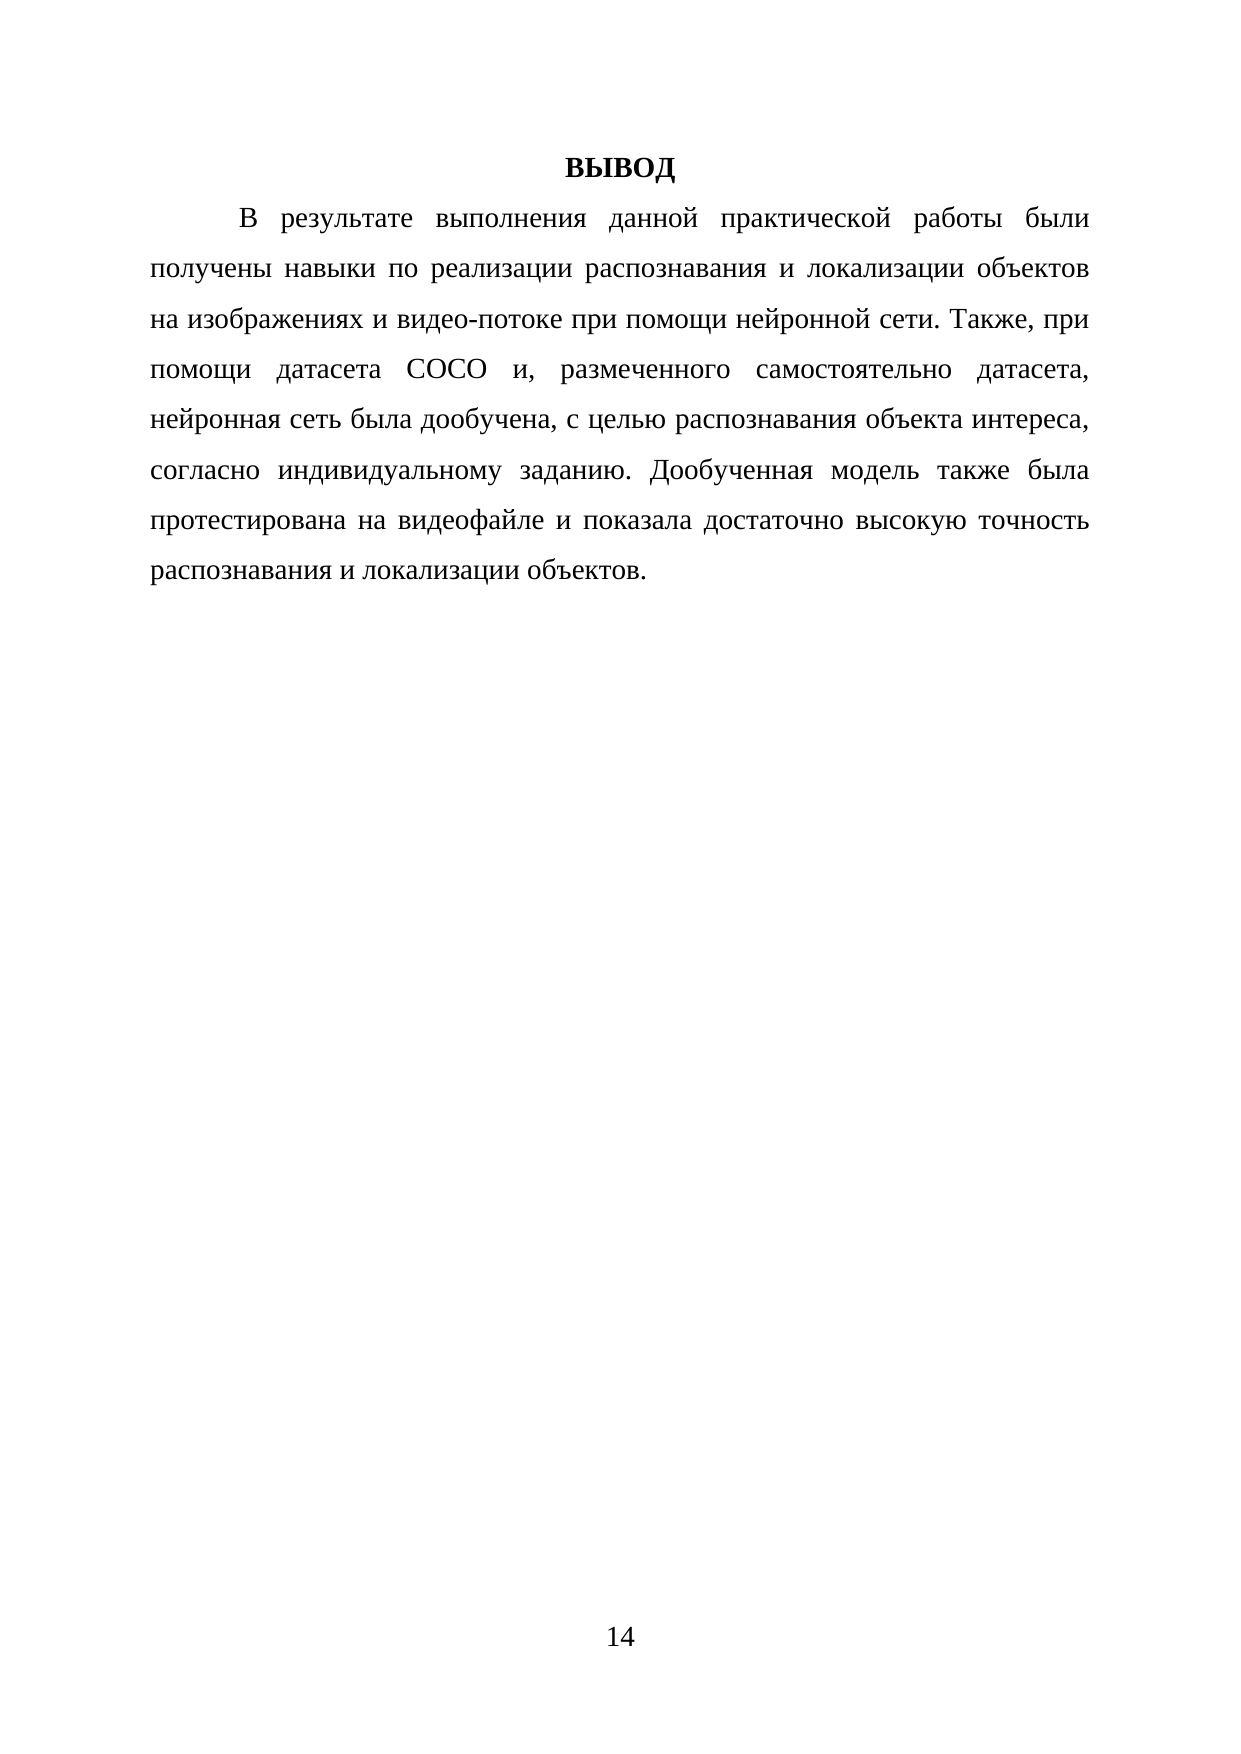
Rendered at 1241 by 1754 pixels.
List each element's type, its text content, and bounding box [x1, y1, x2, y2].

text В результате выполнения данной практической работы были получены навыки по реализации распознавания и локализации объектов на изображениях и видео-потоке при помощи нейронной сети. Также, при помощи датасета COCO и, размеченного самостоятельно датасета, нейронная сеть была дообучена, с целью распознавания объекта интереса, согласно индивидуальному заданию. Дообученная модель также была протестирована на видеофайле и показала достаточно высокую точность распознавания и локализации объектов. [150, 200, 1090, 586]
subtitle ВЫВОД [150, 150, 1090, 183]
